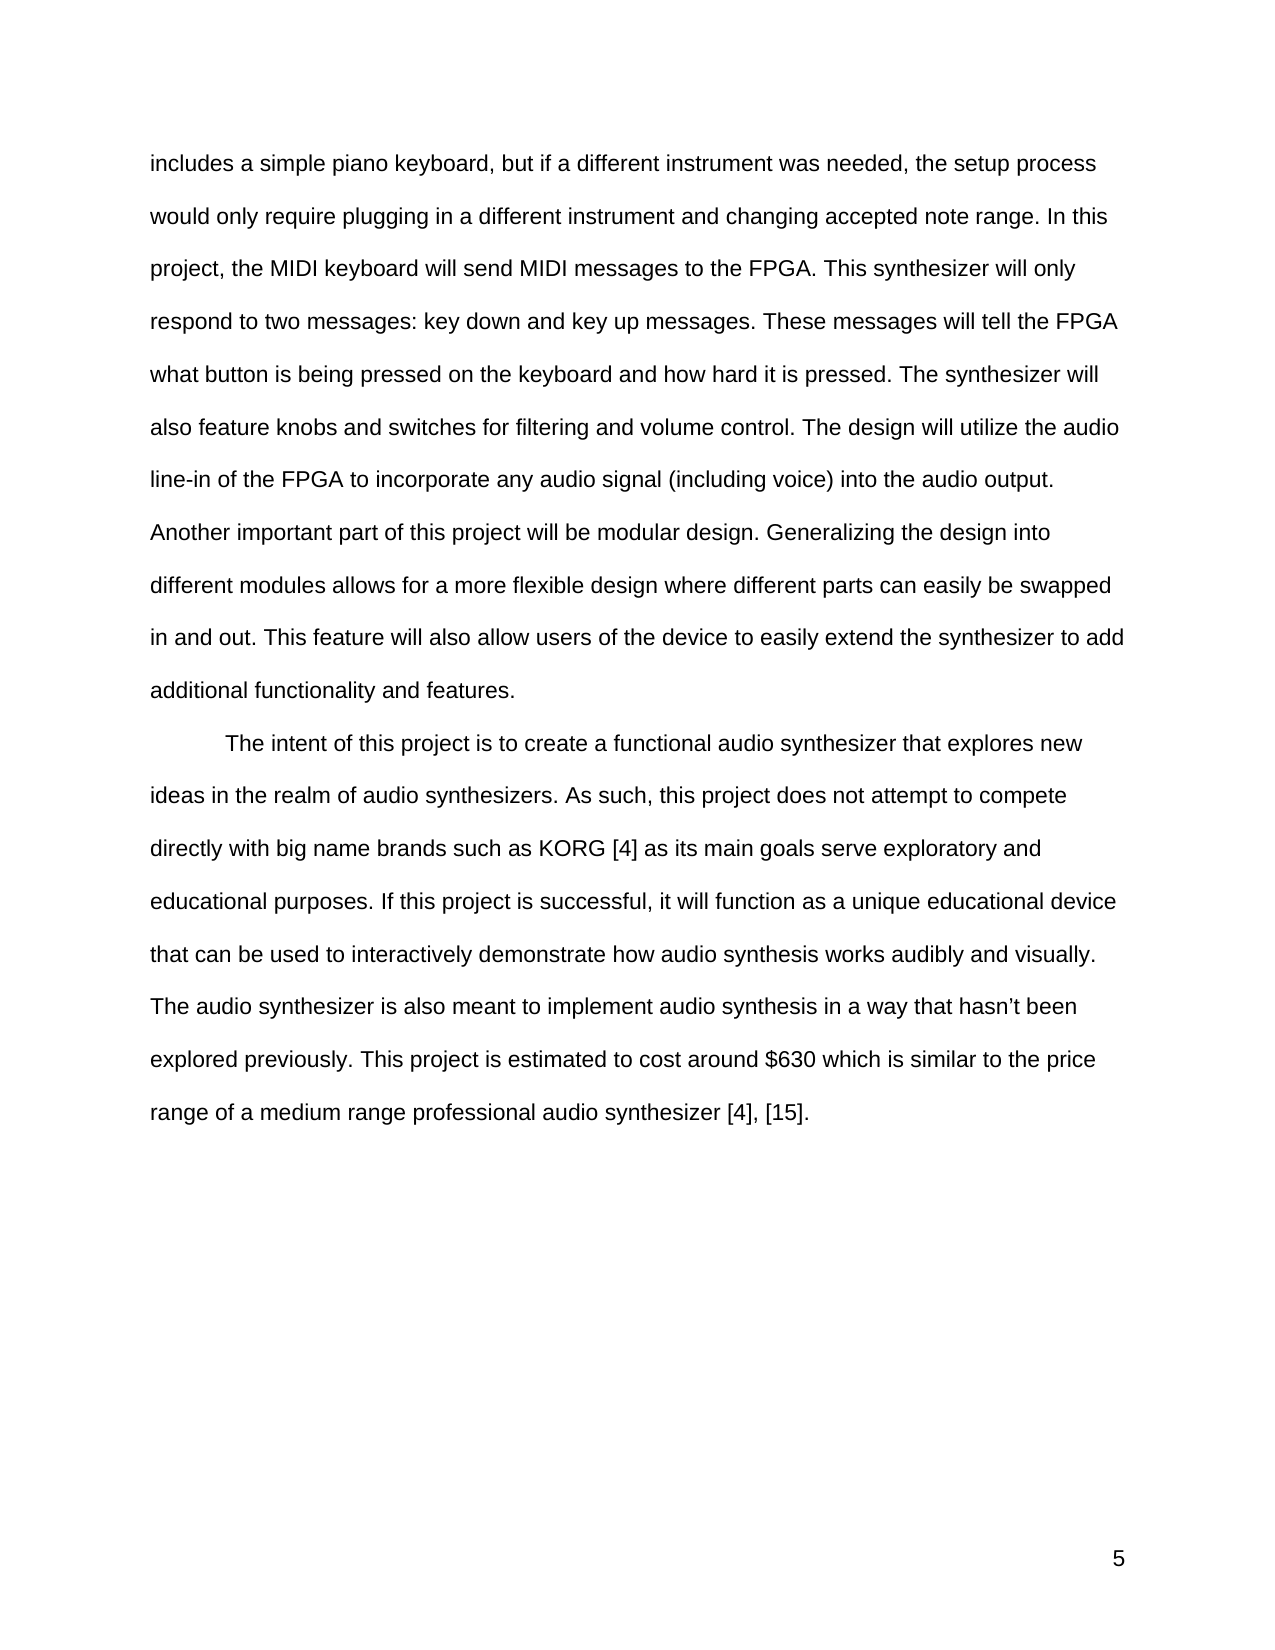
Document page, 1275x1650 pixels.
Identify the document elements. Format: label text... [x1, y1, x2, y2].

text includes a simple piano keyboard, but if a different instrument was needed, the setup process would only require plugging in a different instrument and changing accepted note range. In this project, the MIDI keyboard will send MIDI messages to the FPGA. This synthesizer will only respond to two messages: key down and key up messages. These messages will tell the FPGA what button is being pressed on the keyboard and how hard it is pressed. The synthesizer will also feature knobs and switches for filtering and volume control. The design will utilize the audio line-in of the FPGA to incorporate any audio signal (including voice) into the audio output. Another important part of this project will be modular design. Generalizing the design into different modules allows for a more flexible design where different parts can easily be swapped in and out. This feature will also allow users of the device to easily extend the synthesizer to add additional functionality and features. [150, 150, 1125, 703]
text The intent of this project is to create a functional audio synthesizer that explores new ideas in the realm of audio synthesizers. As such, this project does not attempt to compete directly with big name brands such as KORG [4] as its main goals serve exploratory and educational purposes. If this project is successful, it will function as a unique educational device that can be used to interactively demonstrate how audio synthesis works audibly and visually. The audio synthesizer is also meant to implement audio synthesis in a way that hasn’t been explored previously. This project is estimated to cost around $630 which is similar to the price range of a medium range professional audio synthesizer [4], [15]. [150, 730, 1125, 1125]
